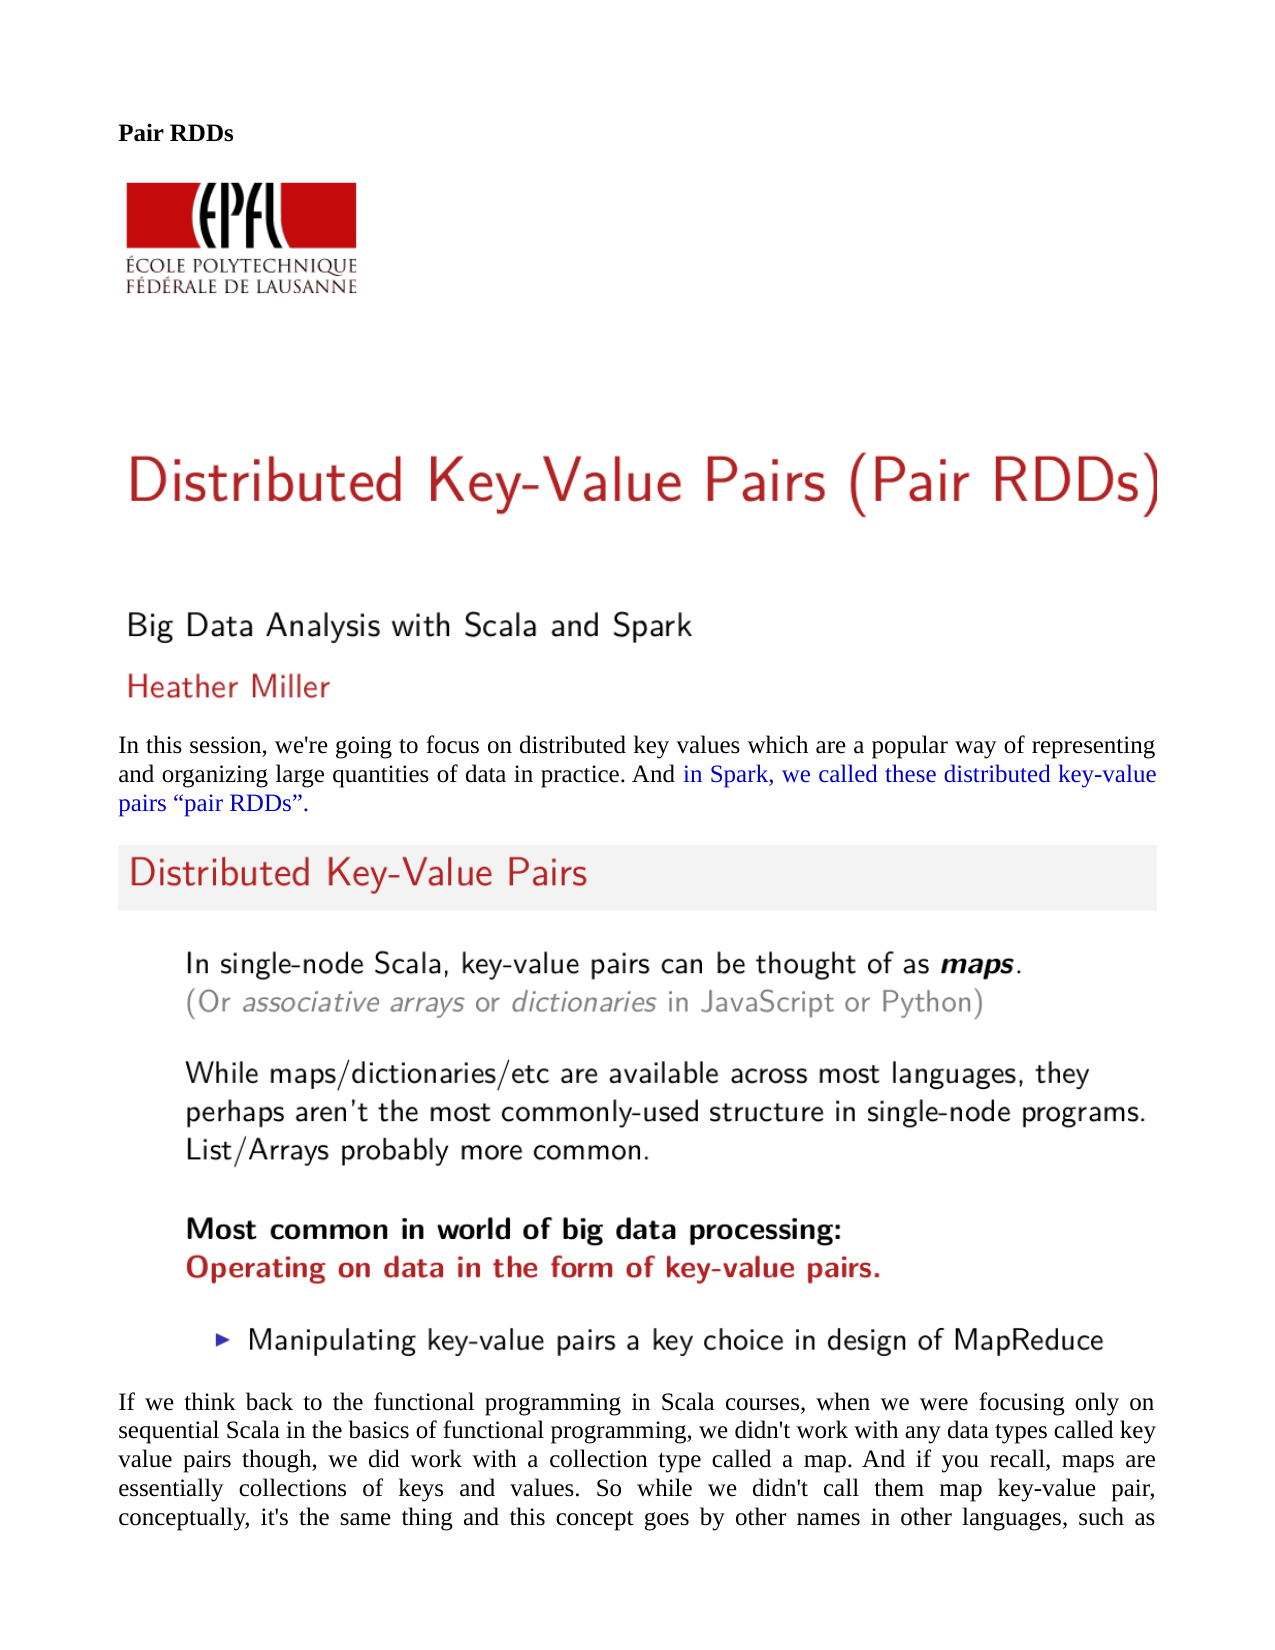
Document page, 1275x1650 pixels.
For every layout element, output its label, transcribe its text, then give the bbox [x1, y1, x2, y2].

picture [118, 175, 1157, 702]
picture [118, 845, 1157, 1359]
text In this session, we're going to focus on distributed key values which are a popular way of representing and organizing large quantities of data in practice. And in Spark, we called these distributed key-value pairs “pair RDDs”. [118, 731, 1157, 817]
text If we think back to the functional programming in Scala courses, when we were focusing only on sequential Scala in the basics of functional programming, we didn't work with any data types called key value pairs though, we did work with a collection type called a map. And if you recall, maps are essentially collections of keys and values. So while we didn't call them map key-value pair, conceptually, it's the same thing and this concept goes by other names in other languages, such as [118, 1387, 1157, 1531]
text Pair RDDs [118, 118, 1157, 147]
